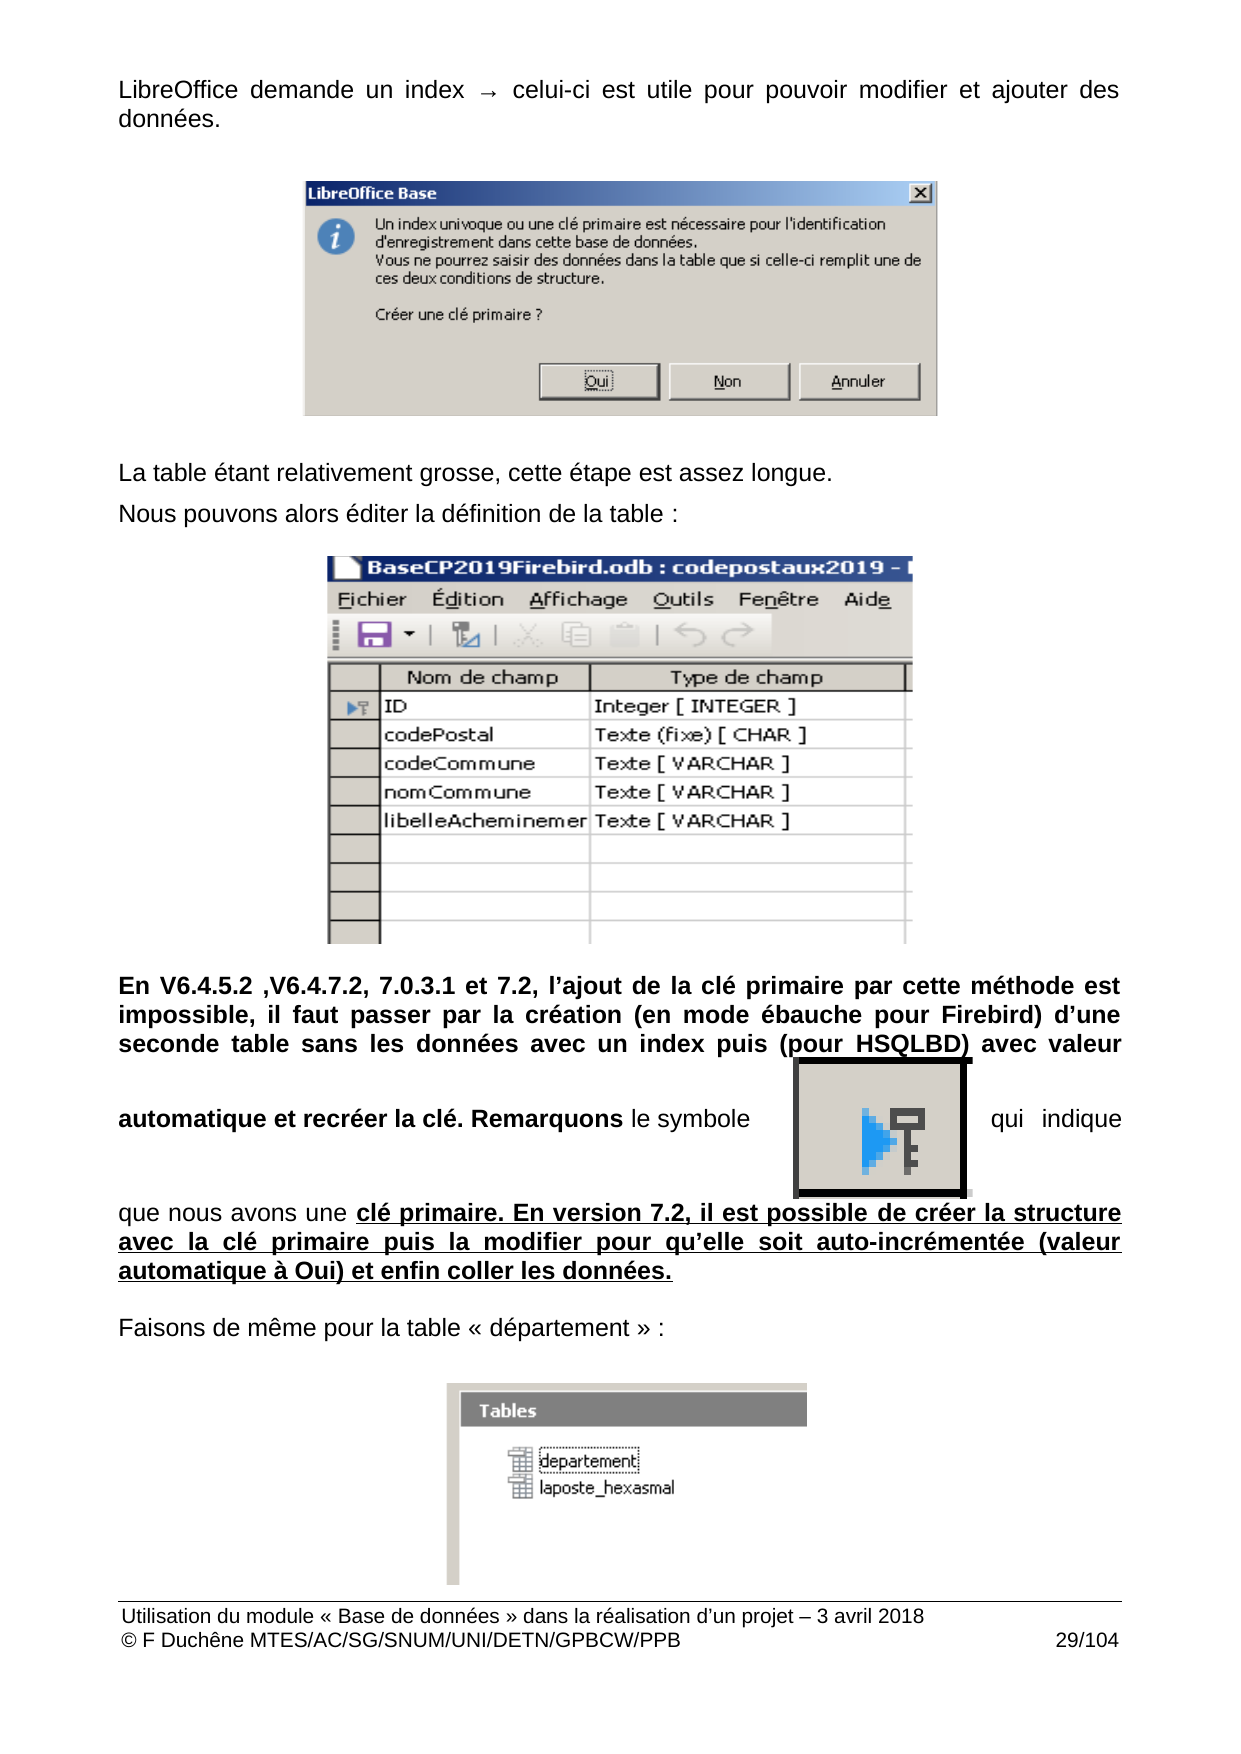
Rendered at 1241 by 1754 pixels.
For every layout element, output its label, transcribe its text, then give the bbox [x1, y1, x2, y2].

text Faisons de même pour la table « département » : [118, 1313, 1122, 1342]
text Nous pouvons alors éditer la définition de la table : [118, 499, 1122, 527]
text automatique à Oui) et enfin coller les données. [118, 1253, 1122, 1284]
picture [433, 1383, 807, 1585]
text LibreOffice demande un index → celui-ci est utile pour pouvoir modifier et ajouter des données. [118, 75, 1122, 132]
text En V6.4.5.2 ,V6.4.7.2, 7.0.3.1 et 7.2, l’ajout de la clé primaire par cette méthode est impossible, il faut passer par la création (en mode ébauche pour Firebird) d’une seconde table sans les données avec un index puis (pour HSQLBD) avec valeur automatique et recréer la clé. Remarquons le symbole qui indique que nous avons une clé primaire. En version 7.2, il est possible de créer la structure avec la clé primaire puis la modifier pour qu’elle soit auto-incrémentée (valeur [118, 971, 1122, 1252]
text La table étant relativement grosse, cette étape est assez longue. [118, 457, 1122, 486]
